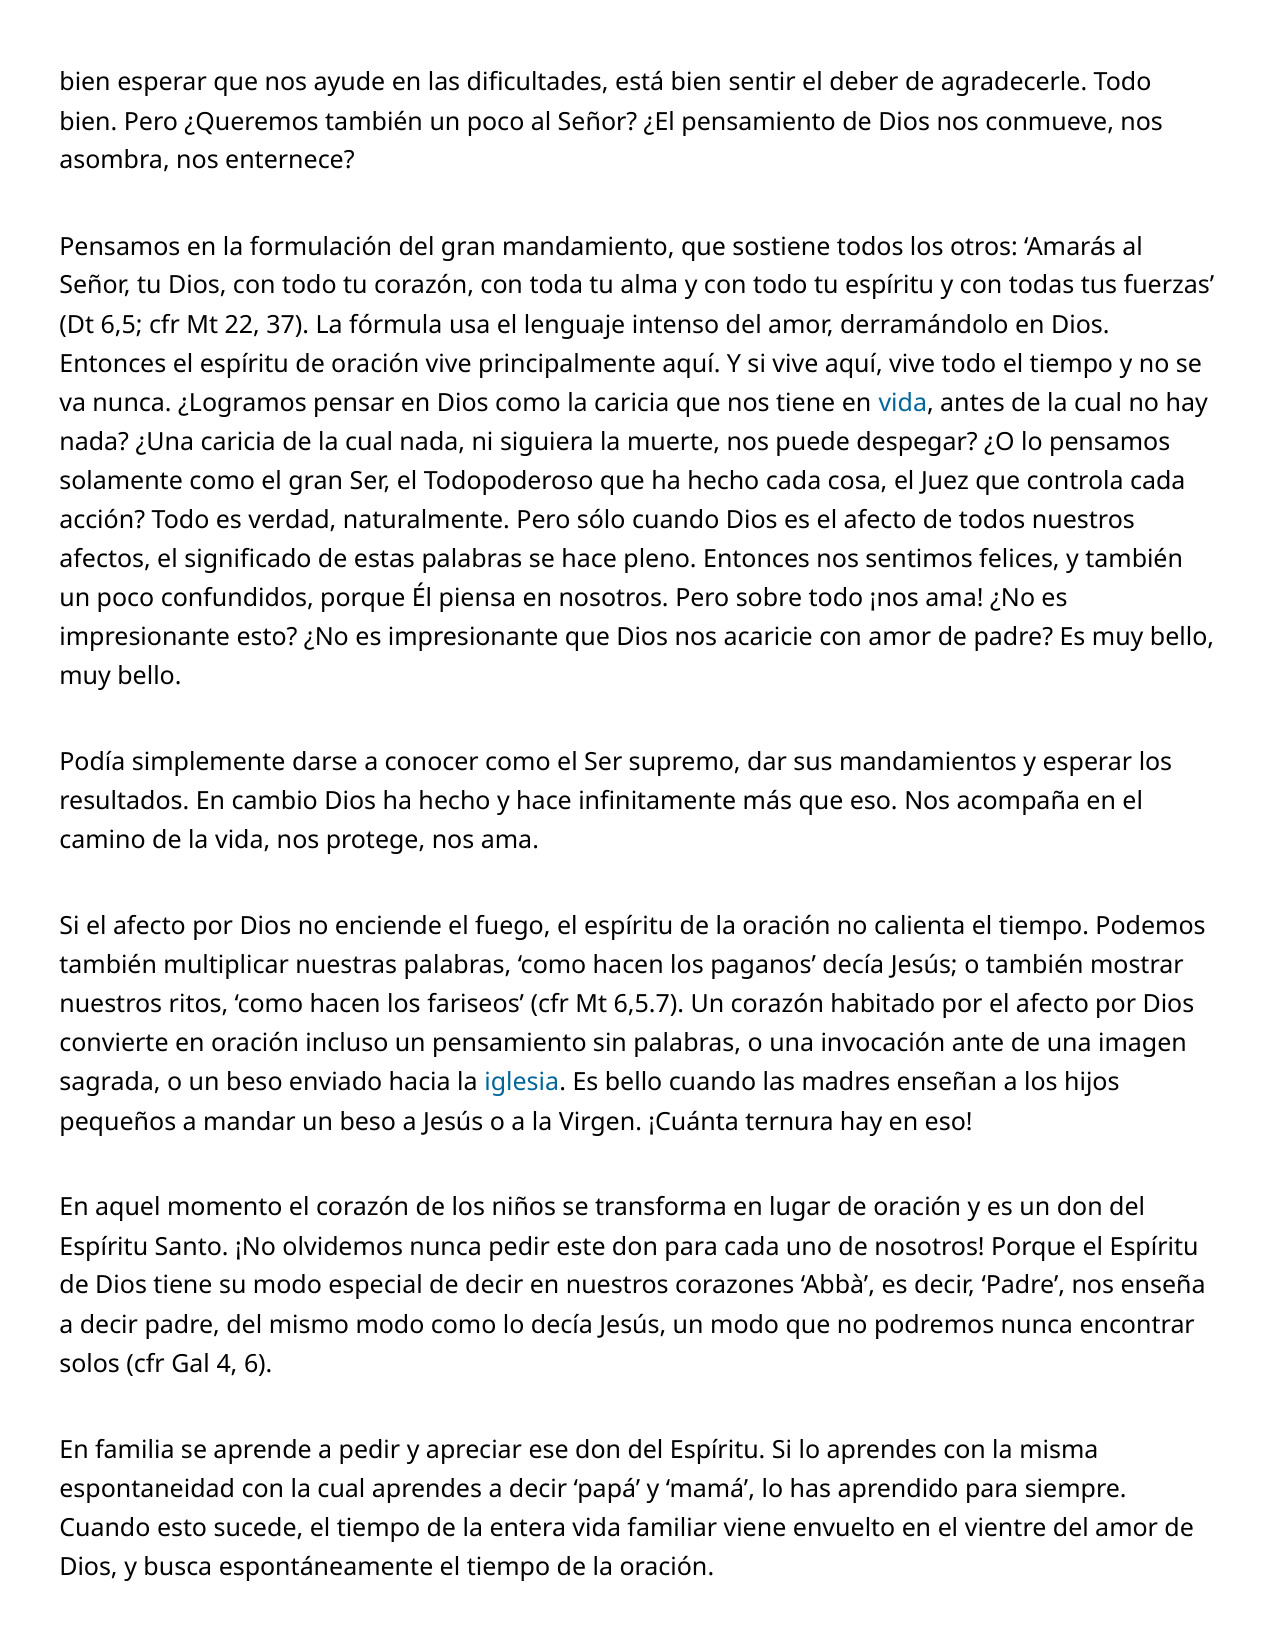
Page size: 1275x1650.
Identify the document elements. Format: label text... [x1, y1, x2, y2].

text En familia se aprende a pedir y apreciar ese don del Espíritu. Si lo aprendes con la misma espontaneidad con la cual aprendes a decir ‘papá’ y ‘mamá’, lo has aprendido para siempre. Cuando esto sucede, el tiempo de la entera vida familiar viene envuelto en el vientre del amor de Dios, y busca espontáneamente el tiempo de la oración. [59, 1426, 1216, 1582]
text Si el afecto por Dios no enciende el fuego, el espíritu de la oración no calienta el tiempo. Podemos también multiplicar nuestras palabras, ‘como hacen los paganos’ decía Jesús; o también mostrar nuestros ritos, ‘como hacen los fariseos’ (cfr Mt 6,5.7). Un corazón habitado por el afecto por Dios convierte en oración incluso un pensamiento sin palabras, o una invocación ante de una imagen sagrada, o un beso enviado hacia la iglesia. Es bello cuando las madres enseñan a los hijos pequeños a mandar un beso a Jesús o a la Virgen. ¡Cuánta ternura hay en eso! [59, 903, 1216, 1137]
text Podía simplemente darse a conocer como el Ser supremo, dar sus mandamientos y esperar los resultados. En cambio Dios ha hecho y hace infinitamente más que eso. Nos acompaña en el camino de la vida, nos protege, nos ama. [59, 739, 1216, 856]
text En aquel momento el corazón de los niños se transforma en lugar de oración y es un don del Espíritu Santo. ¡No olvidemos nunca pedir este don para cada uno de nosotros! Porque el Espíritu de Dios tiene su modo especial de decir en nuestros corazones ‘Abbà’, es decir, ‘Padre’, nos enseña a decir padre, del mismo modo como lo decía Jesús, un modo que no podremos nunca encontrar solos (cfr Gal 4, 6). [59, 1184, 1216, 1379]
text Pensamos en la formulación del gran mandamiento, que sostiene todos los otros: ‘Amarás al Señor, tu Dios, con todo tu corazón, con toda tu alma y con todo tu espíritu y con todas tus fuerzas’ (Dt 6,5; cfr Mt 22, 37). La fórmula usa el lenguaje intenso del amor, derramándolo en Dios. Entonces el espíritu de oración vive principalmente aquí. Y si vive aquí, vive todo el tiempo y no se va nunca. ¿Logramos pensar en Dios como la caricia que nos tiene en vida, antes de la cual no hay nada? ¿Una caricia de la cual nada, ni siguiera la muerte, nos puede despegar? ¿O lo pensamos solamente como el gran Ser, el Todopoderoso que ha hecho cada cosa, el Juez que controla cada acción? Todo es verdad, naturalmente. Pero sólo cuando Dios es el afecto de todos nuestros afectos, el significado de estas palabras se hace pleno. Entonces nos sentimos felices, y también un poco confundidos, porque Él piensa en nosotros. Pero sobre todo ¡nos ama! ¿No es impresionante esto? ¿No es impresionante que Dios nos acaricie con amor de padre? Es muy bello, muy bello. [59, 223, 1216, 692]
text bien esperar que nos ayude en las dificultades, está bien sentir el deber de agradecerle. Todo bien. Pero ¿Queremos también un poco al Señor? ¿El pensamiento de Dios nos conmueve, nos asombra, nos enternece? [59, 59, 1216, 176]
